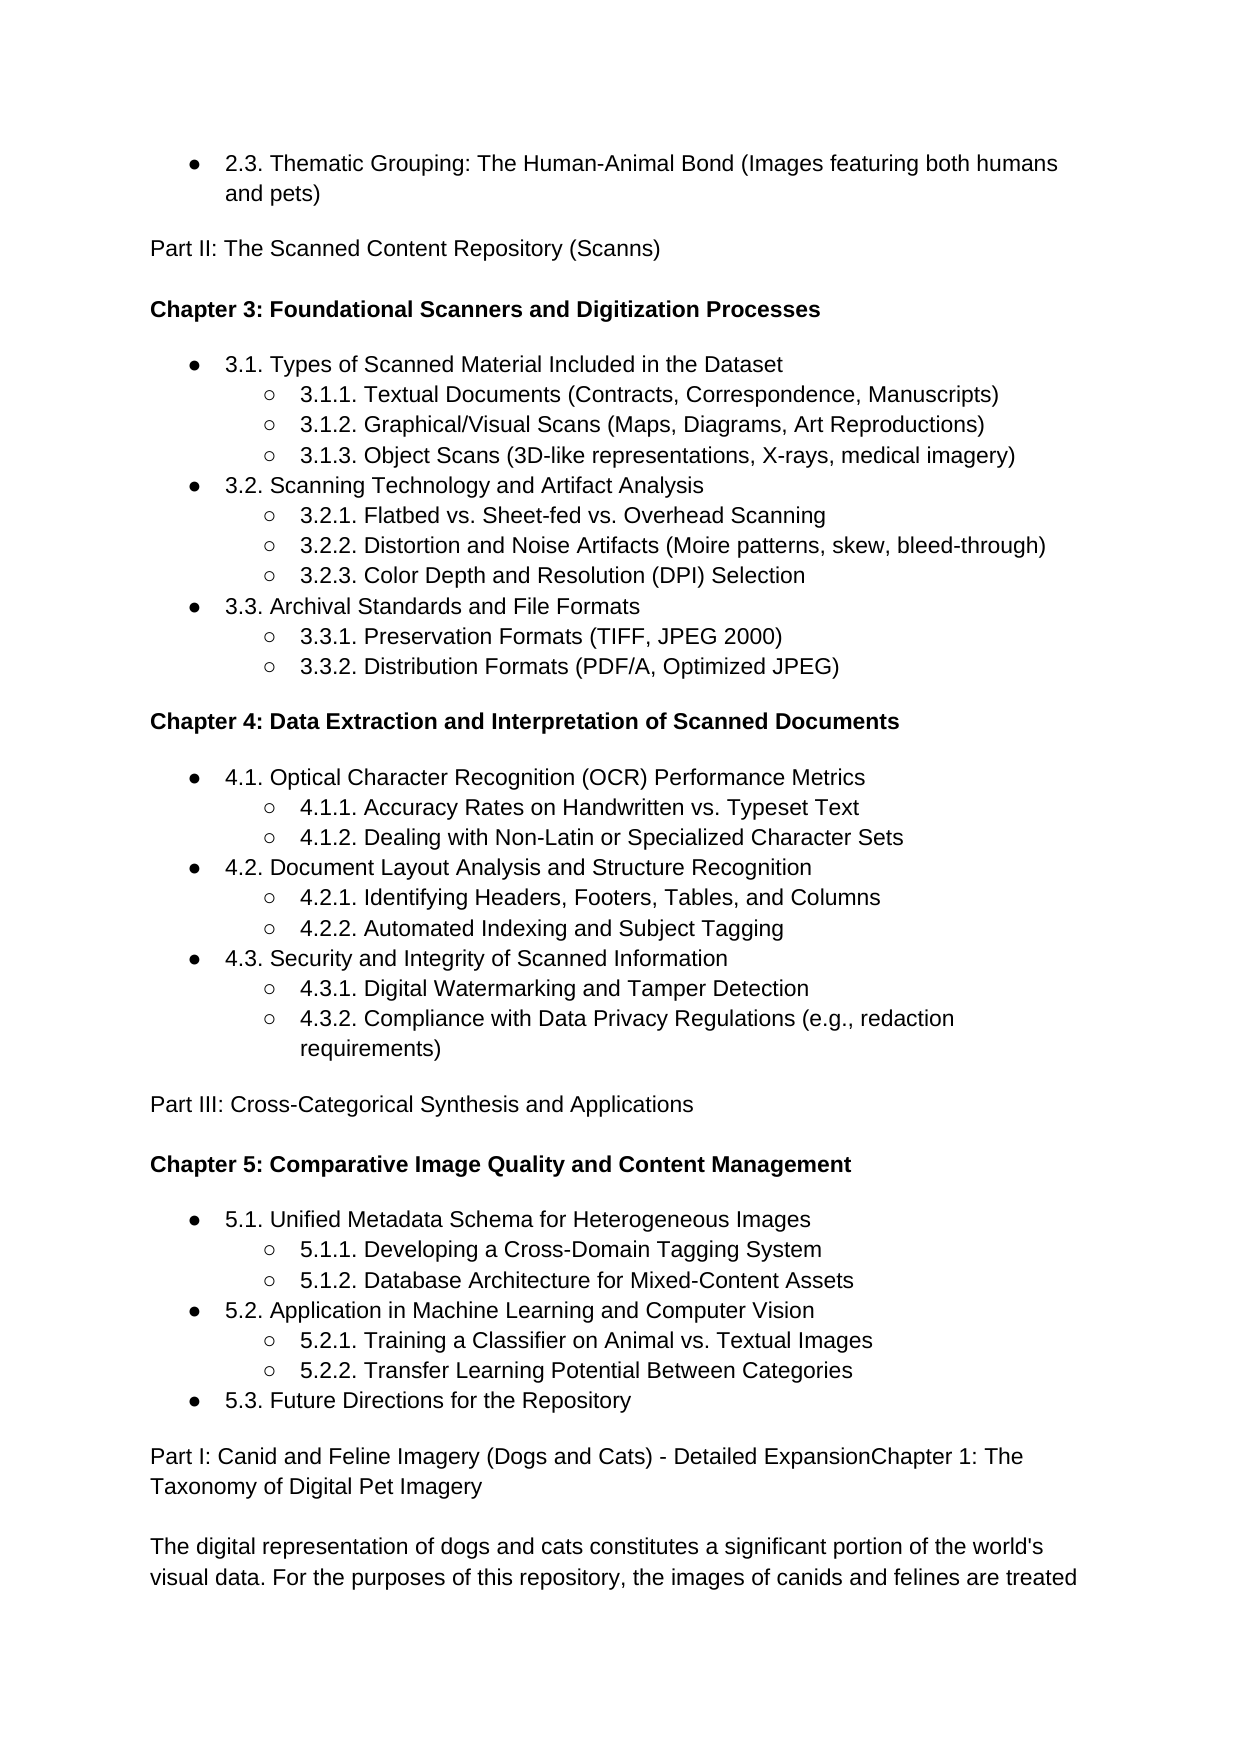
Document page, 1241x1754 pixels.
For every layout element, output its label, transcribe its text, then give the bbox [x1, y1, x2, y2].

list 3.2.2. Distortion and Noise Artifacts (Moire patterns, skew, bleed-through) [262, 532, 1090, 559]
list 3.1.1. Textual Documents (Contracts, Correspondence, Manuscripts) [262, 381, 1090, 408]
list 3.2. Scanning Technology and Artifact Analysis [187, 472, 1090, 498]
list 4.3.2. Compliance with Data Privacy Regulations (e.g., redaction requirements) [262, 1005, 1090, 1062]
list 3.3.1. Preservation Formats (TIFF, JPEG 2000) [262, 623, 1090, 649]
list 5.2.1. Training a Classifier on Animal vs. Textual Images [262, 1327, 1090, 1353]
text Chapter 3: Foundational Scanners and Digitization Processes [150, 296, 1090, 322]
list 4.1.1. Accuracy Rates on Handwritten vs. Typeset Text [262, 794, 1090, 820]
list 5.2. Application in Machine Learning and Computer Vision [187, 1297, 1090, 1323]
text Part III: Cross-Categorical Synthesis and Applications [150, 1091, 1090, 1117]
list 5.1.1. Developing a Cross-Domain Tagging System [262, 1236, 1090, 1263]
list 4.2.1. Identifying Headers, Footers, Tables, and Columns [262, 884, 1090, 911]
list 3.1.2. Graphical/Visual Scans (Maps, Diagrams, Art Reproductions) [262, 411, 1090, 438]
list 2.3. Thematic Grouping: The Human-Animal Bond (Images featuring both humans and pets) [187, 150, 1090, 207]
text The digital representation of dogs and cats constitutes a significant portion of the world's visual data. For the purposes of this repository, the images of canids and felines are treated [150, 1533, 1090, 1590]
list 3.2.1. Flatbed vs. Sheet-fed vs. Overhead Scanning [262, 502, 1090, 528]
list 4.2.2. Automated Indexing and Subject Tagging [262, 914, 1090, 941]
list 4.3. Security and Integrity of Scanned Information [187, 945, 1090, 971]
list 4.2. Document Layout Analysis and Structure Recognition [187, 854, 1090, 881]
list 3.2.3. Color Depth and Resolution (DPI) Selection [262, 562, 1090, 589]
list 3.3.2. Distribution Formats (PDF/A, Optimized JPEG) [262, 653, 1090, 679]
list 5.2.2. Transfer Learning Potential Between Categories [262, 1357, 1090, 1384]
list 3.1.3. Object Scans (3D-like representations, X-rays, medical imagery) [262, 442, 1090, 468]
text Part I: Canid and Feline Imagery (Dogs and Cats) - Detailed ExpansionChapter 1: The Taxonomy of Digital Pet Imagery [150, 1443, 1090, 1499]
list 5.3. Future Directions for the Repository [187, 1387, 1090, 1414]
list 3.1. Types of Scanned Material Included in the Dataset [187, 351, 1090, 377]
text Chapter 5: Comparative Image Quality and Content Management [150, 1151, 1090, 1177]
list 4.1.2. Dealing with Non-Latin or Specialized Character Sets [262, 824, 1090, 850]
list 5.1. Unified Metadata Schema for Heterogeneous Images [187, 1206, 1090, 1233]
list 4.1. Optical Character Recognition (OCR) Performance Metrics [187, 763, 1090, 790]
text Chapter 4: Data Extraction and Interpretation of Scanned Documents [150, 708, 1090, 735]
list 4.3.1. Digital Watermarking and Tamper Detection [262, 975, 1090, 1001]
list 5.1.2. Database Architecture for Mixed-Content Assets [262, 1267, 1090, 1293]
text Part II: The Scanned Content Repository (Scanns) [150, 235, 1090, 262]
list 3.3. Archival Standards and File Formats [187, 593, 1090, 619]
